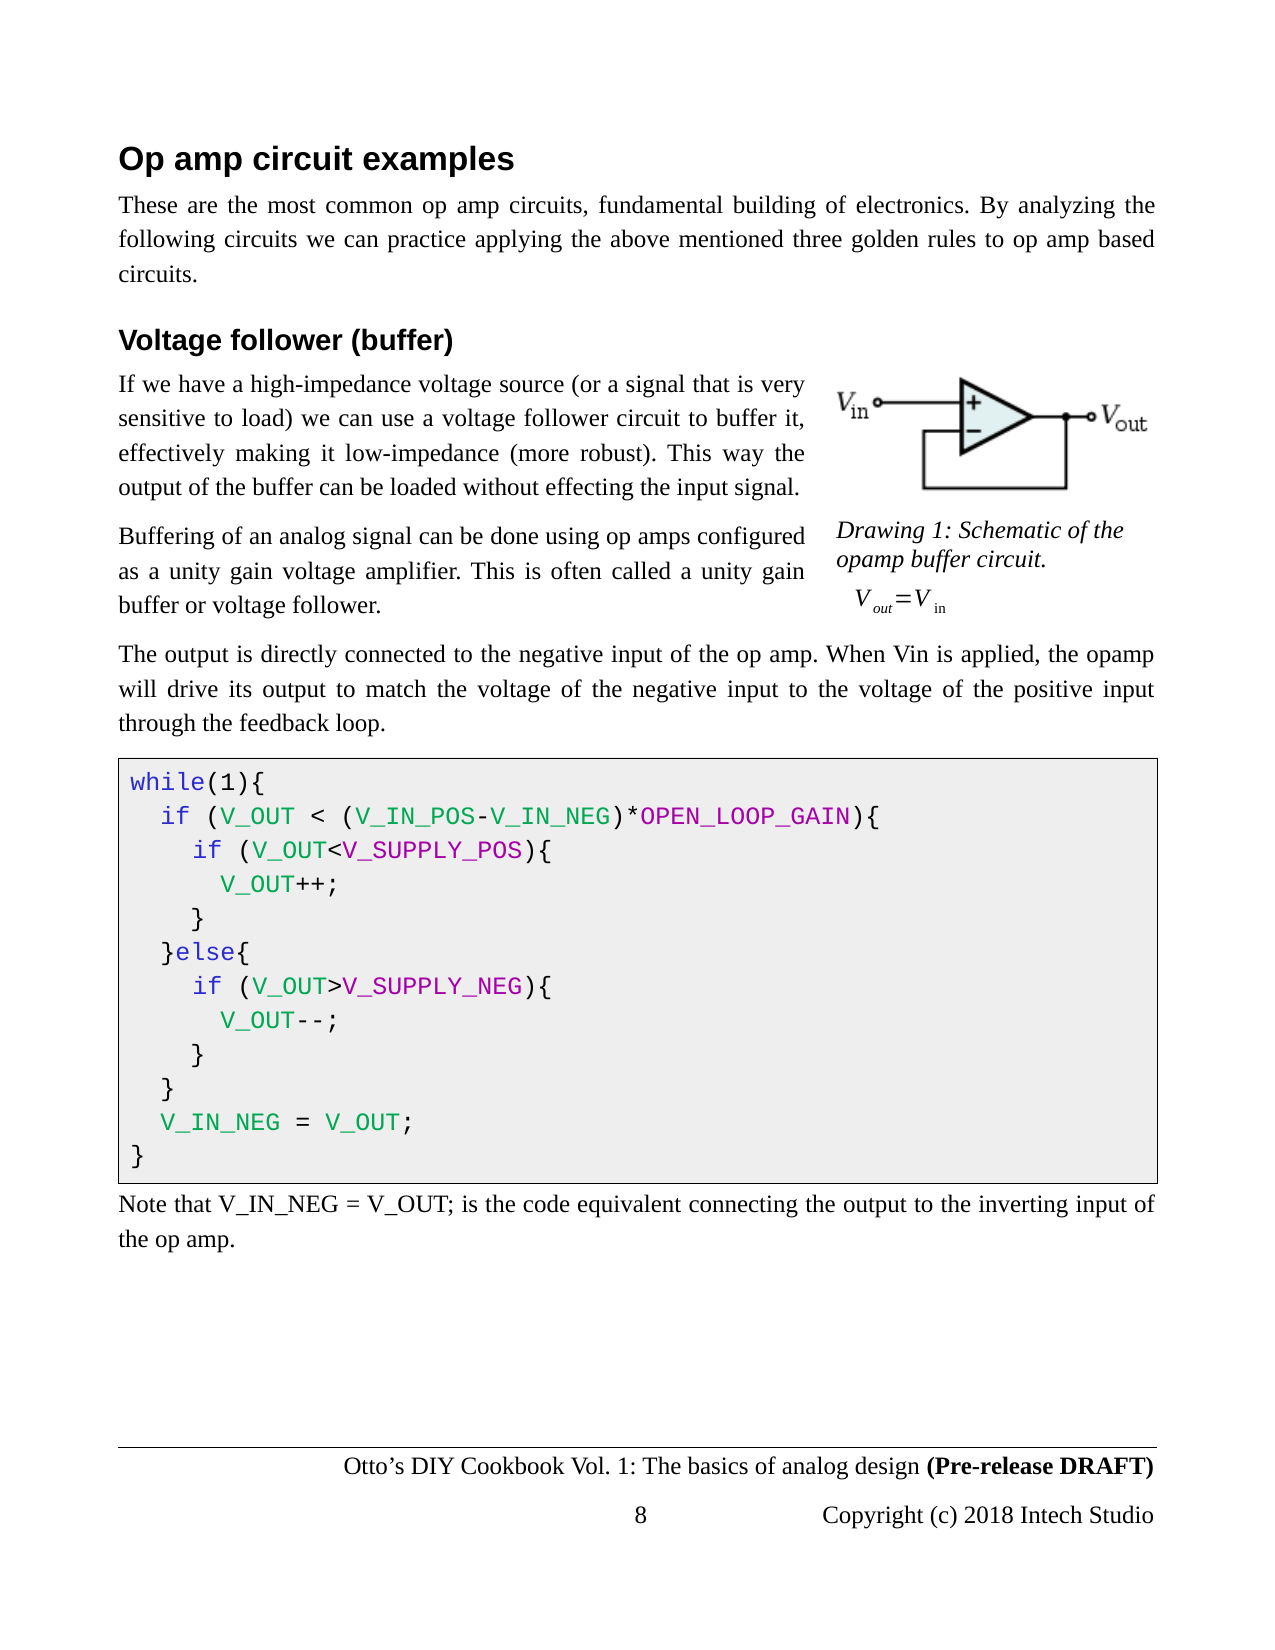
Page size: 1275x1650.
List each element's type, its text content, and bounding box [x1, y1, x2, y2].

text V_IN_NEG = V_OUT; [119, 1097, 1157, 1131]
text if (V_OUT<V_SUPPLY_POS){ [119, 825, 1157, 859]
text if (V_OUT>V_SUPPLY_NEG){ [119, 961, 1157, 995]
text if (V_OUT < (V_IN_POS-V_IN_NEG)*OPEN_LOOP_GAIN){ [119, 791, 1157, 825]
text } [119, 1131, 1157, 1183]
subtitle Op amp circuit examples [118, 139, 1157, 178]
text V_OUT--; [119, 995, 1157, 1029]
subtitle Voltage follower (buffer) [118, 323, 1157, 367]
text } [119, 1063, 1157, 1097]
text If we have a high-impedance voltage source (or a signal that is very sensitive to load) we can use a voltage follower circuit to buffer it, effectively making it low-impedance (more robust). This way the output of the buffer can be loaded without effecting the input signal. [118, 369, 836, 501]
text V_OUT++; [119, 859, 1157, 893]
text Drawing 1: Schematic of the opamp buffer circuit. [836, 510, 1149, 572]
text } [119, 893, 1157, 927]
text These are the most common op amp circuits, fundamental building of electronics. By analyzing the following circuits we can practice applying the above mentioned three golden rules to op amp based circuits. [118, 190, 1157, 288]
text Buffering of an analog signal can be done using op amps configured as a unity gain voltage amplifier. This is often called a unity gain buffer or voltage follower. [118, 521, 1157, 619]
subtitle Voltage follower (buffer) [836, 572, 1149, 609]
text } [119, 1029, 1157, 1063]
text }else{ [119, 927, 1157, 961]
picture [836, 367, 1149, 510]
text The output is directly connected to the negative input of the op amp. When Vin is applied, the opamp will drive its output to match the voltage of the negative input to the voltage of the positive input through the feedback loop. [118, 639, 1157, 737]
text while(1){ [119, 759, 1157, 791]
text Note that V_IN_NEG = V_OUT; is the code equivalent connecting the output to the inverting input of the op amp. [118, 1189, 1157, 1252]
